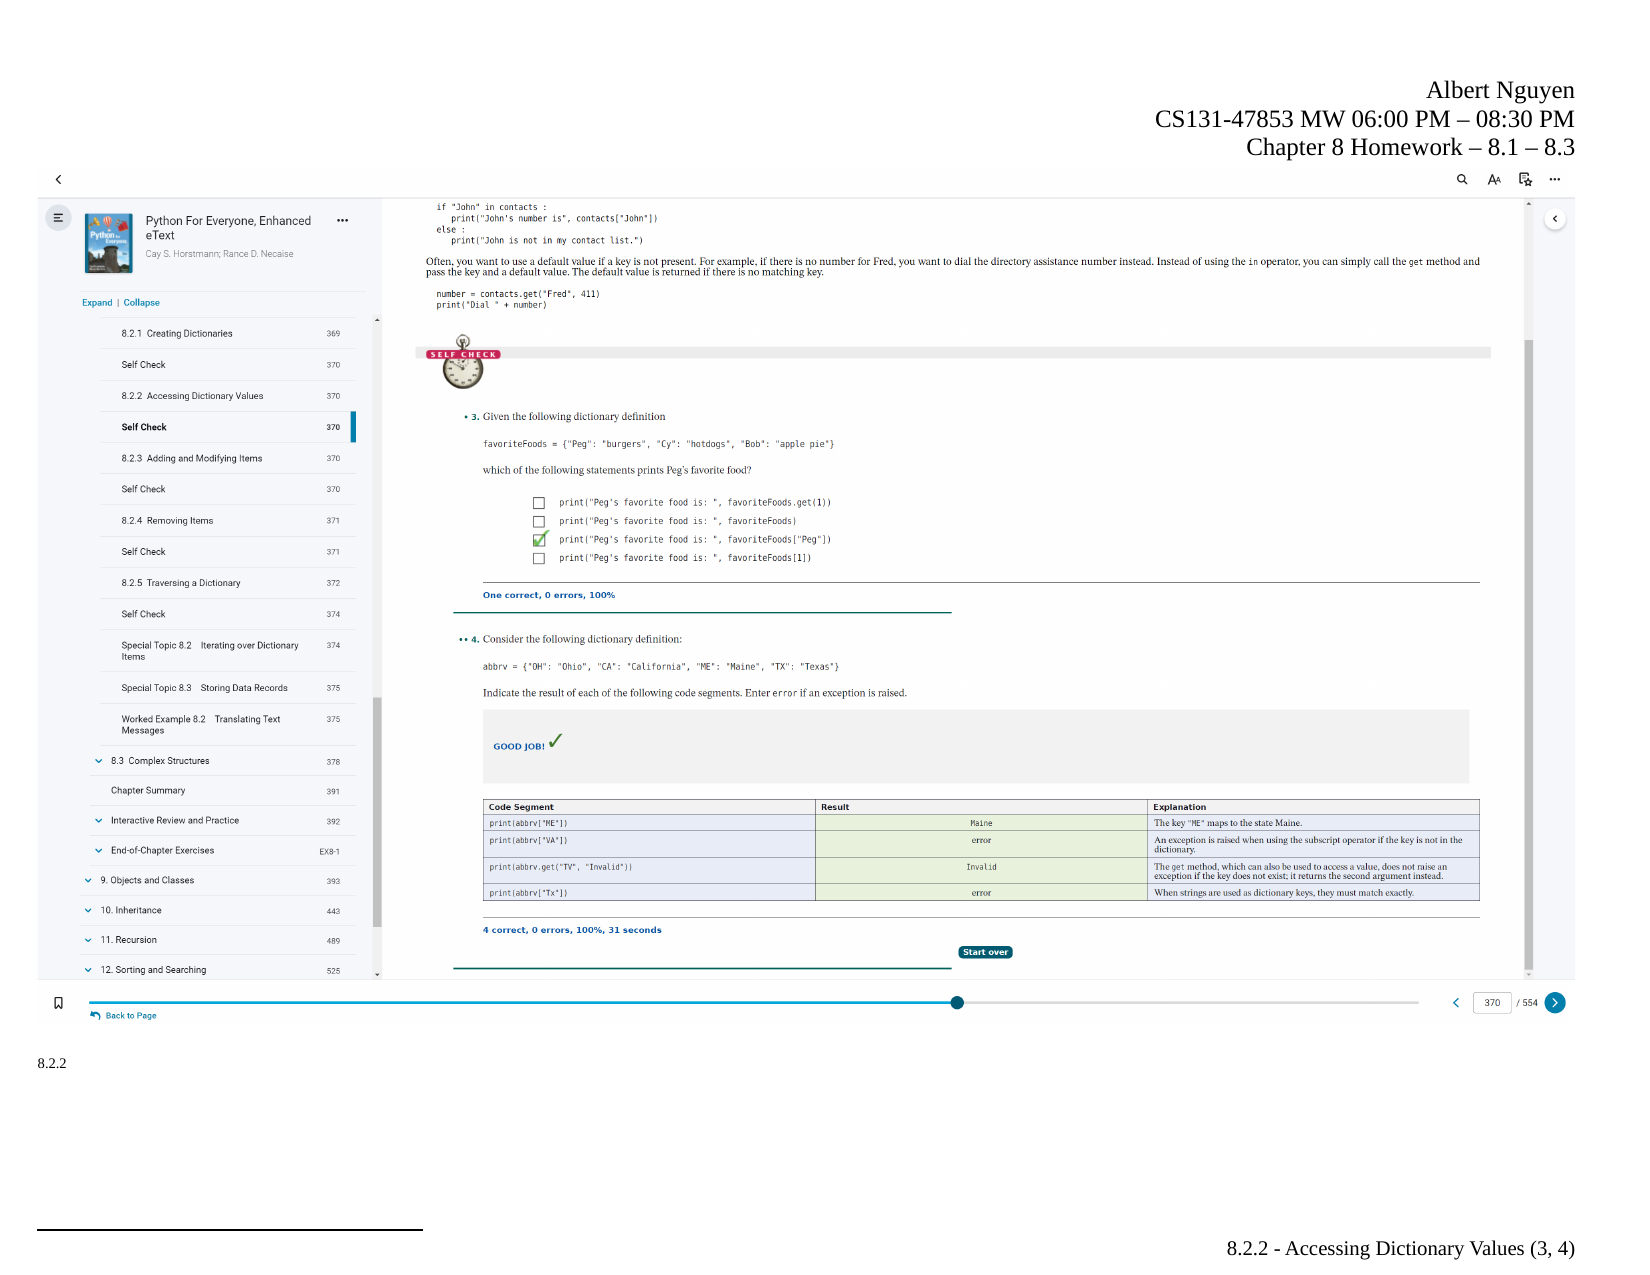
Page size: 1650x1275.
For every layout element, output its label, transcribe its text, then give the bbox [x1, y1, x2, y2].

picture [37, 161, 1575, 1026]
text - Accessing Dictionary Values (3, 4) [37, 1236, 1575, 1260]
